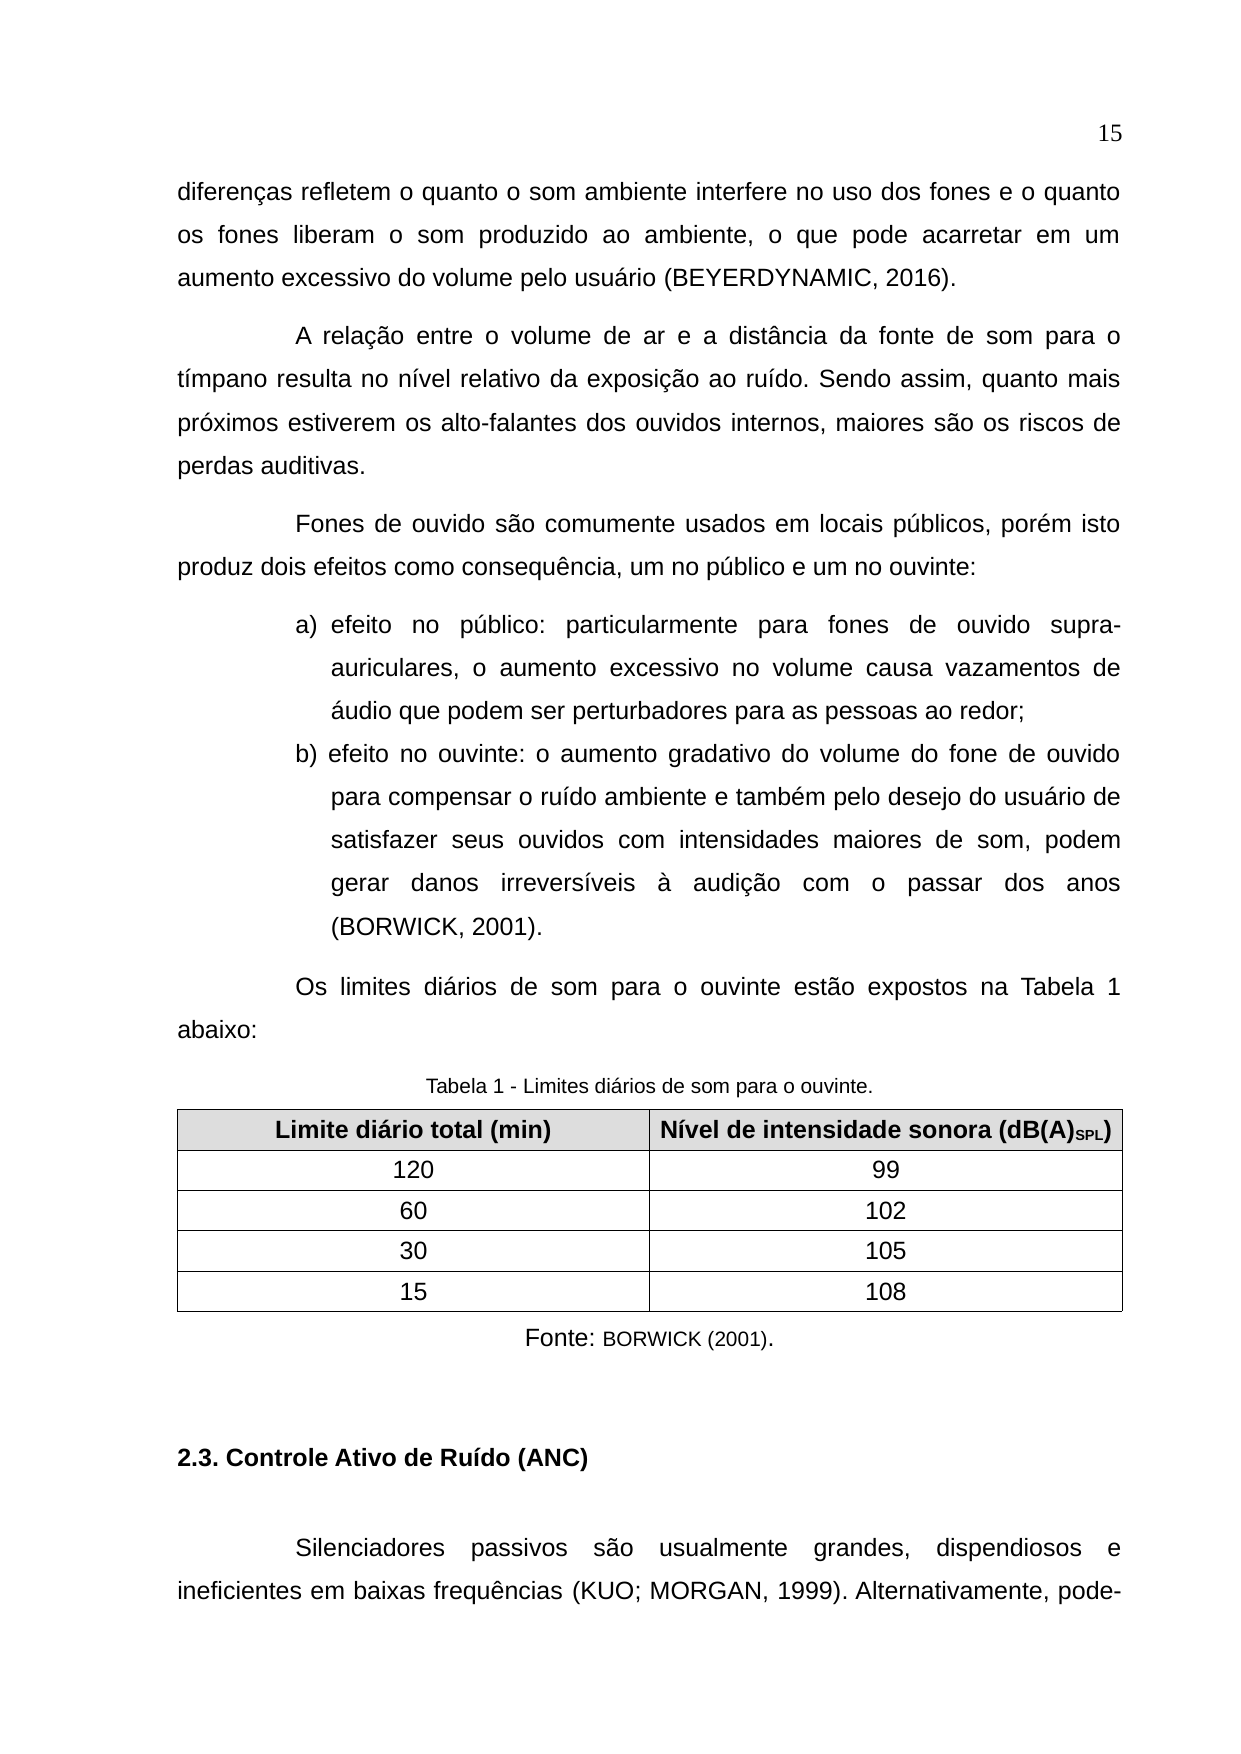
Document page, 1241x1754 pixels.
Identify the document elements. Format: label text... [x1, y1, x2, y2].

text A relação entre o volume de ar e a distância da fonte de som para o tímpano resulta no nível relativo da exposição ao ruído. Sendo assim, quanto mais próximos estiverem os alto-falantes dos ouvidos internos, maiores são os riscos de perdas auditivas. [177, 321, 1122, 479]
text Silenciadores passivos são usualmente grandes, dispendiosos e ineficientes em baixas frequências (KUO; MORGAN, 1999). Alternativamente, pode- [177, 1533, 1122, 1605]
list Limites diários de som para o ouvinte. [177, 1073, 1122, 1097]
table_cell 30 [178, 1231, 649, 1271]
text a) efeito no público: particularmente para fones de ouvido supra-auriculares, o aumento excessivo no volume causa vazamentos de áudio que podem ser perturbadores para as pessoas ao redor; [295, 610, 1122, 725]
table_cell 105 [650, 1231, 1122, 1271]
text Fonte: BORWICK (2001). [177, 1323, 1122, 1352]
table_cell 108 [650, 1272, 1122, 1311]
table_cell 120 [178, 1151, 649, 1190]
table_cell 99 [650, 1151, 1122, 1190]
table_header Limite diário total (min) [178, 1110, 649, 1150]
subtitle 2.3. Controle Ativo de Ruído (ANC) [177, 1443, 1122, 1472]
text b) efeito no ouvinte: o aumento gradativo do volume do fone de ouvido para compensar o ruído ambiente e também pelo desejo do usuário de satisfazer seus ouvidos com intensidades maiores de som, podem gerar danos irreversíveis à audição com o passar dos anos (BORWICK, 2001). [295, 739, 1122, 940]
table_cell 15 [178, 1272, 649, 1311]
table_header Nível de intensidade sonora (dB(A)SPL) [650, 1110, 1122, 1150]
text Os limites diários de som para o ouvinte estão expostos na Tabela 1 abaixo: [177, 972, 1122, 1044]
text Fones de ouvido são comumente usados em locais públicos, porém isto produz dois efeitos como consequência, um no público e um no ouvinte: [177, 509, 1122, 581]
text diferenças refletem o quanto o som ambiente interfere no uso dos fones e o quanto os fones liberam o som produzido ao ambiente, o que pode acarretar em um aumento excessivo do volume pelo usuário (BEYERDYNAMIC, 2016). [177, 177, 1122, 292]
table_cell 60 [178, 1191, 649, 1230]
table_cell 102 [650, 1191, 1122, 1230]
